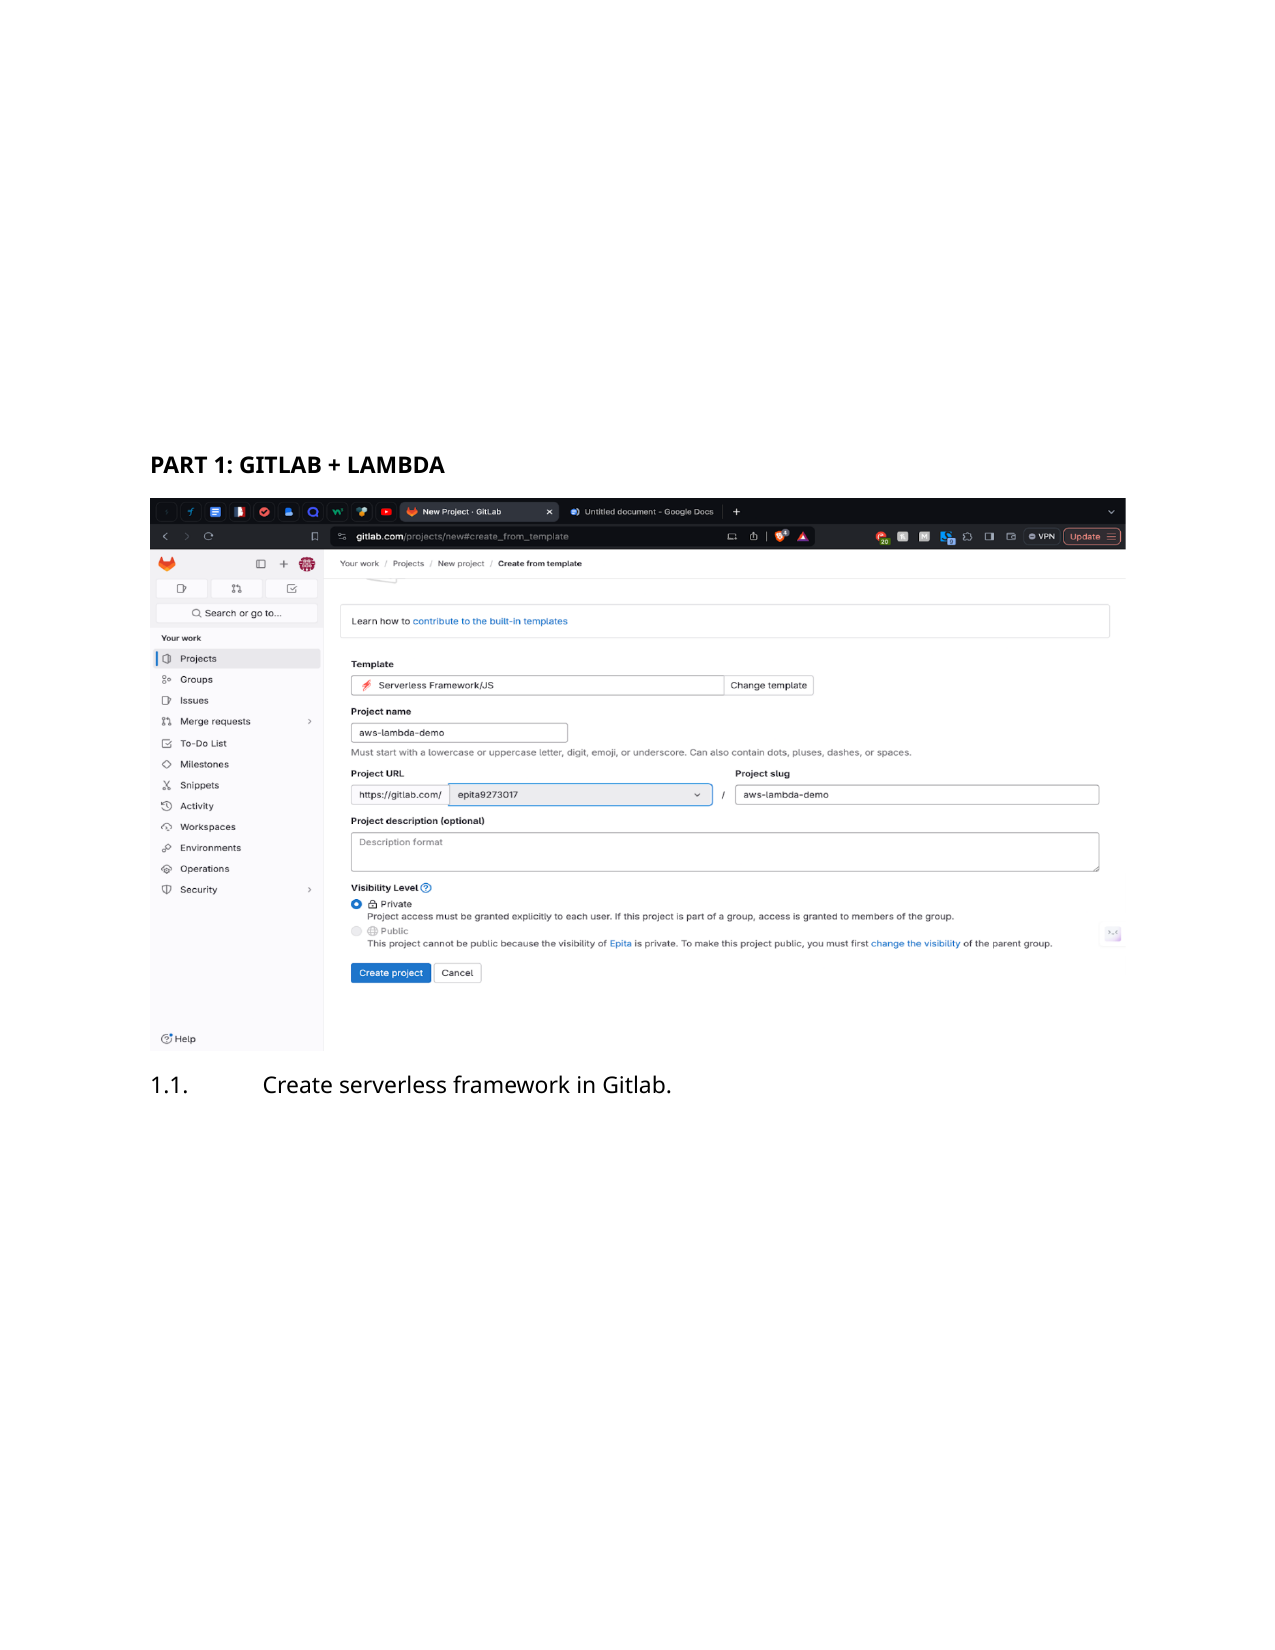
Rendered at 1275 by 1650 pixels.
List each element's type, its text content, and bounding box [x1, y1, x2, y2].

text PART 1: GITLAB + LAMBDA [150, 449, 1125, 480]
list Create serverless framework in Gitlab. [150, 1069, 1125, 1100]
